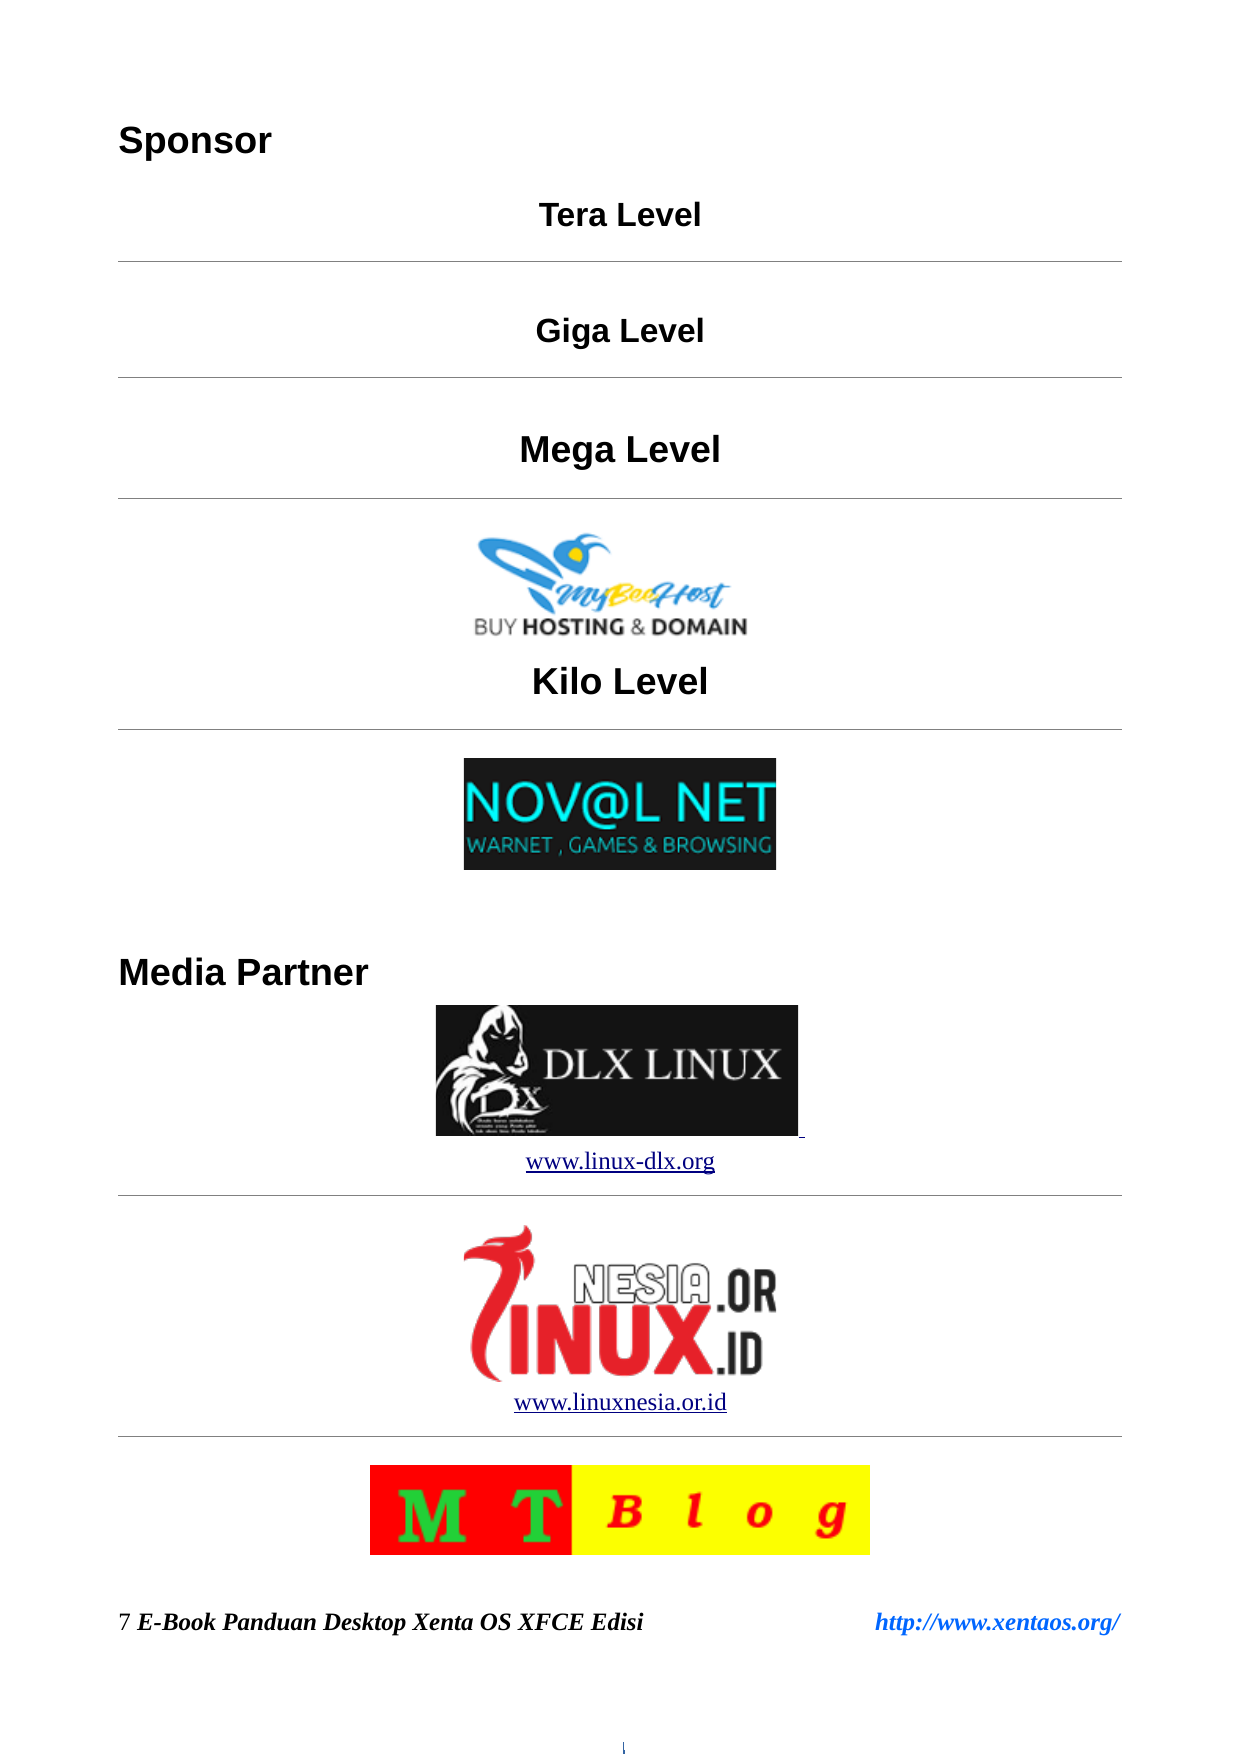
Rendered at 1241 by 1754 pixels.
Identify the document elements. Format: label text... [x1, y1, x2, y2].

subtitle Giga Level [118, 311, 1122, 350]
subtitle Media Partner [118, 949, 1122, 993]
subtitle Mega Level [118, 427, 1122, 471]
subtitle Kilo Level [118, 659, 1122, 702]
picture [370, 1465, 870, 1555]
subtitle Sponsor [118, 118, 1122, 162]
picture [435, 1005, 799, 1136]
text www.linux-dlx.org [118, 1146, 1122, 1175]
picture [463, 527, 777, 639]
picture [463, 1225, 777, 1382]
text www.linuxnesia.or.id [118, 1387, 1122, 1416]
picture [463, 758, 777, 870]
subtitle Tera Level [118, 195, 1122, 234]
